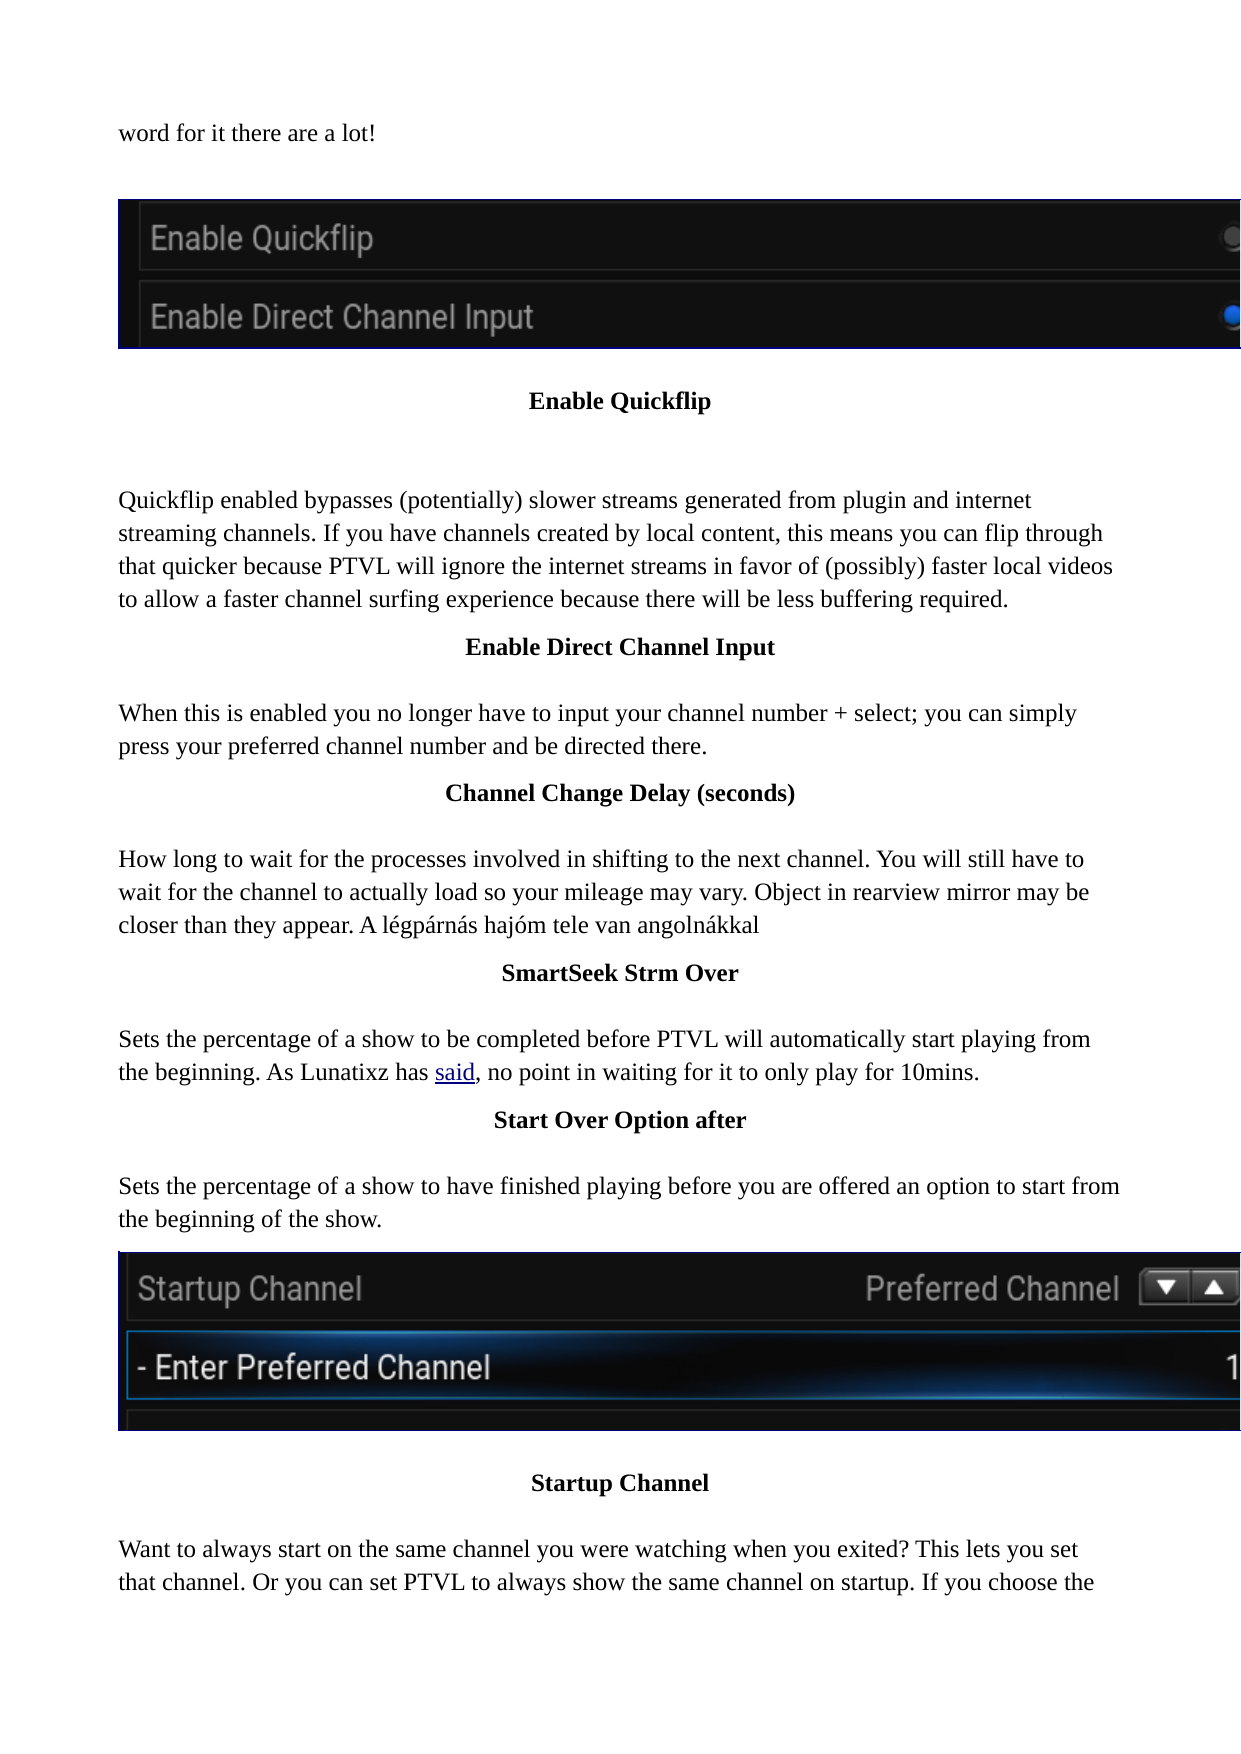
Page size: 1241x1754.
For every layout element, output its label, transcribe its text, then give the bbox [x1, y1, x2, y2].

text Enable Direct Channel Input [118, 632, 1122, 661]
text SmartSeek Strm Over [118, 958, 1122, 987]
picture [120, 1253, 1241, 1430]
text Start Over Option after [118, 1105, 1122, 1133]
text word for it there are a lot! [118, 118, 1122, 180]
text How long to wait for the processes involved in shifting to the next channel. You will still have to wait for the channel to actually load so your mileage may vary. Object in rearview mirror may be closer than they appear. A légpárnás hajóm tele van angolnákkal [118, 811, 1122, 939]
text Sets the percentage of a show to be completed before PTVL will automatically start playing from the beginning. As Lunatixz has said, no point in waiting for it to only play for 10mins. [118, 991, 1122, 1086]
text Want to always start on the same channel you were watching when you exited? This lets you set that channel. Or you can set PTVL to always show the same channel on startup. If you choose the [118, 1501, 1122, 1596]
text Enable Quickflip [118, 386, 1122, 415]
text When this is enabled you no longer have to input your channel number + select; you can simply press your preferred channel number and be directed there. [118, 665, 1122, 759]
text Startup Channel [118, 1468, 1122, 1497]
text Channel Change Delay (seconds) [118, 778, 1122, 807]
text Sets the percentage of a show to have finished playing before you are offered an option to start from the beginning of the show. [118, 1138, 1122, 1233]
text Quickflip enabled bypasses (potentially) slower streams generated from plugin and internet streaming channels. If you have channels created by local content, this means you can flip through that quicker because PTVL will ignore the internet streams in favor of (possibly) faster local videos to allow a faster channel surfing experience because there will be less buffering required. [118, 419, 1122, 613]
picture [120, 200, 1241, 347]
